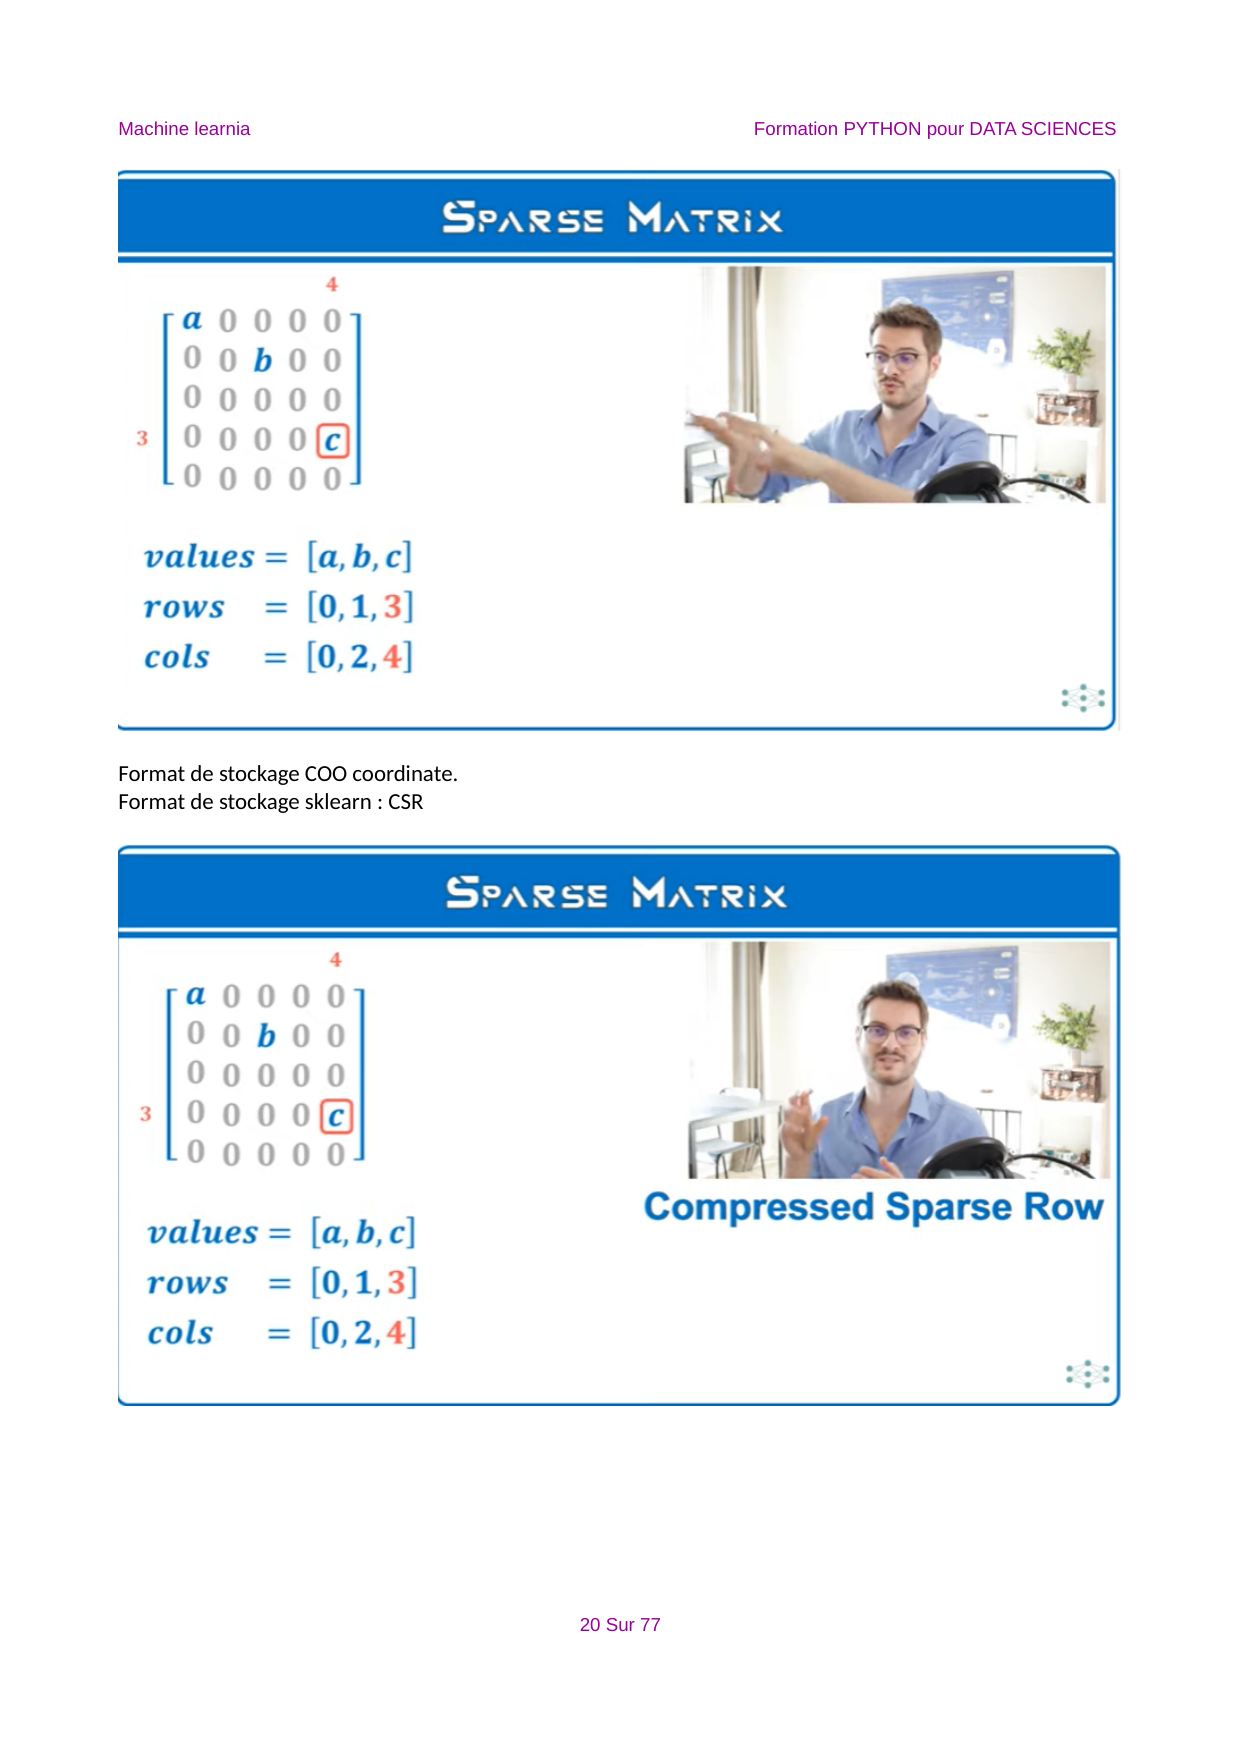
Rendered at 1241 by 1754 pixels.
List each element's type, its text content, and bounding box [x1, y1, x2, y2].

picture [118, 169, 1122, 731]
picture [118, 843, 1122, 1406]
text Format de stockage COO coordinate. [118, 759, 1122, 787]
text Format de stockage sklearn : CSR [118, 787, 1122, 815]
